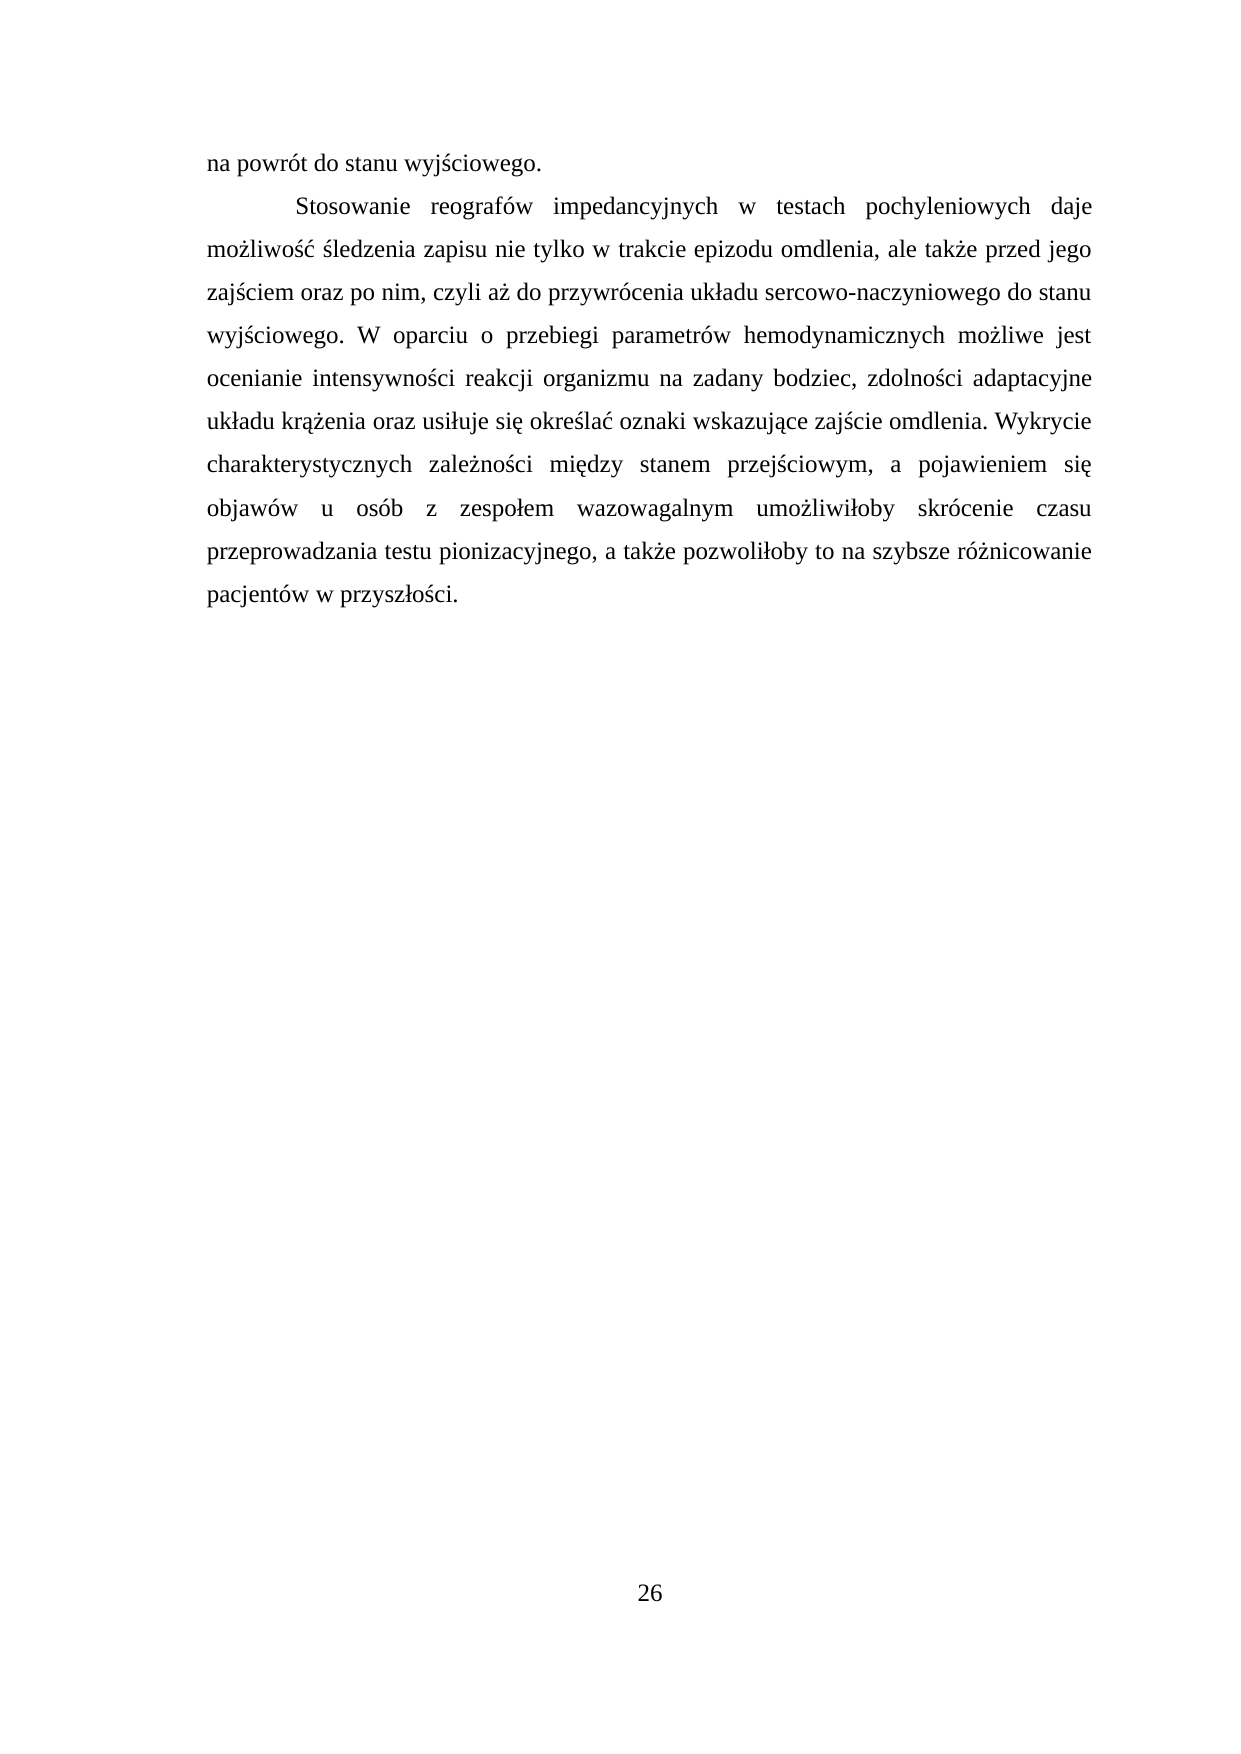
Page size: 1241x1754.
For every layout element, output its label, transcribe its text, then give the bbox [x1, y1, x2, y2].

text Stosowanie reografów impedancyjnych w testach pochyleniowych daje możliwość śledzenia zapisu nie tylko w trakcie epizodu omdlenia, ale także przed jego zajściem oraz po nim, czyli aż do przywrócenia układu sercowo-naczyniowego do stanu wyjściowego. W oparciu o przebiegi parametrów hemodynamicznych możliwe jest ocenianie intensywności reakcji organizmu na zadany bodziec, zdolności adaptacyjne układu krążenia oraz usiłuje się określać oznaki wskazujące zajście omdlenia. Wykrycie charakterystycznych zależności między stanem przejściowym, a pojawieniem się objawów u osób z zespołem wazowagalnym umożliwiłoby skrócenie czasu przeprowadzania testu pionizacyjnego, a także pozwoliłoby to na szybsze różnicowanie pacjentów w przyszłości. [207, 191, 1093, 608]
text na powrót do stanu wyjściowego. [207, 148, 1093, 176]
